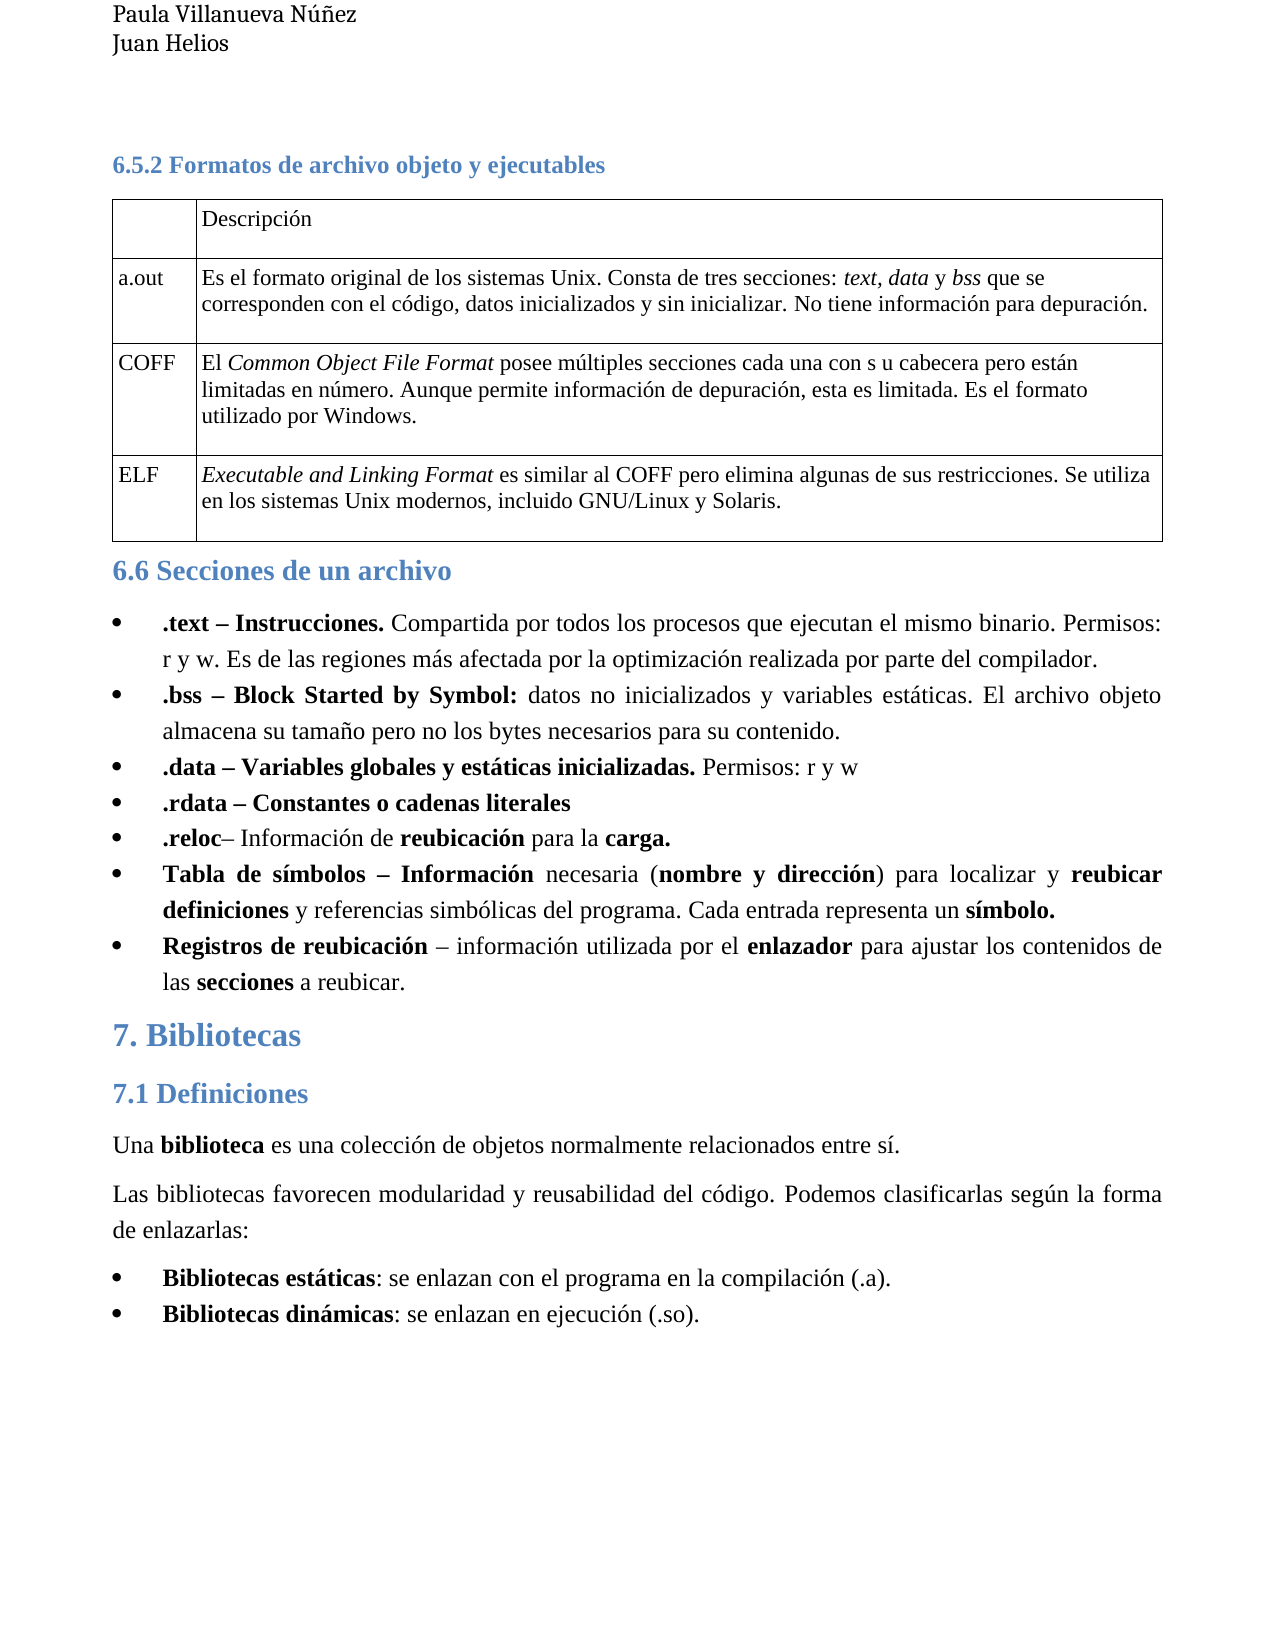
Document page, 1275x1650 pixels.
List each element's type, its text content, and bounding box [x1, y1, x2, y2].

list .bss – Block Started by Symbol: datos no inicializados y variables estáticas. El archivo objeto almacena su tamaño pero no los bytes necesarios para su contenido. [112, 680, 1162, 744]
list .rdata – Constantes o cadenas literales [112, 788, 1162, 816]
list Bibliotecas dinámicas: se enlazan en ejecución (.so). [112, 1299, 1162, 1328]
table_cell COFF [113, 344, 196, 455]
table_cell El Common Object File Format posee múltiples secciones cada una con s u cabecera pero están limitadas en número. Aunque permite información de depuración, esta es limitada. Es el formato utilizado por Windows. [197, 344, 1162, 455]
list .reloc– Información de reubicación para la carga. [112, 823, 1162, 852]
text Una biblioteca es una colección de objetos normalmente relacionados entre sí. [112, 1131, 1162, 1159]
subtitle 6.6 Secciones de un archivo [112, 553, 1162, 587]
list .data – Variables globales y estáticas inicializadas. Permisos: r y w [112, 752, 1162, 780]
table_cell Executable and Linking Format es similar al COFF pero elimina algunas de sus restricciones. Se utiliza en los sistemas Unix modernos, incluido GNU/Linux y Solaris. [197, 456, 1162, 541]
subtitle 6.5.2 Formatos de archivo objeto y ejecutables [112, 150, 1162, 179]
subtitle 7.1 Definiciones [112, 1076, 1162, 1110]
list Tabla de símbolos – Información necesaria (nombre y dirección) para localizar y reubicar definiciones y referencias simbólicas del programa. Cada entrada representa un símbolo. [112, 859, 1162, 924]
table_cell Es el formato original de los sistemas Unix. Consta de tres secciones: text, data y bss que se corresponden con el código, datos inicializados y sin inicializar. No tiene información para depuración. [197, 259, 1162, 343]
text Las bibliotecas favorecen modularidad y reusabilidad del código. Podemos clasificarlas según la forma de enlazarlas: [112, 1179, 1162, 1244]
table_cell a.out [113, 259, 196, 343]
list .text – Instrucciones. Compartida por todos los procesos que ejecutan el mismo binario. Permisos: r y w. Es de las regiones más afectada por la optimización realizada por parte del compilador. [112, 608, 1162, 673]
list Registros de reubicación – información utilizada por el enlazador para ajustar los contenidos de las secciones a reubicar. [112, 931, 1162, 996]
table_cell ELF [113, 456, 196, 541]
subtitle 7. Bibliotecas [112, 1016, 1162, 1054]
list Bibliotecas estáticas: se enlazan con el programa en la compilación (.a). [112, 1263, 1162, 1292]
table_header Descripción [197, 200, 1162, 258]
table_header [113, 200, 196, 258]
